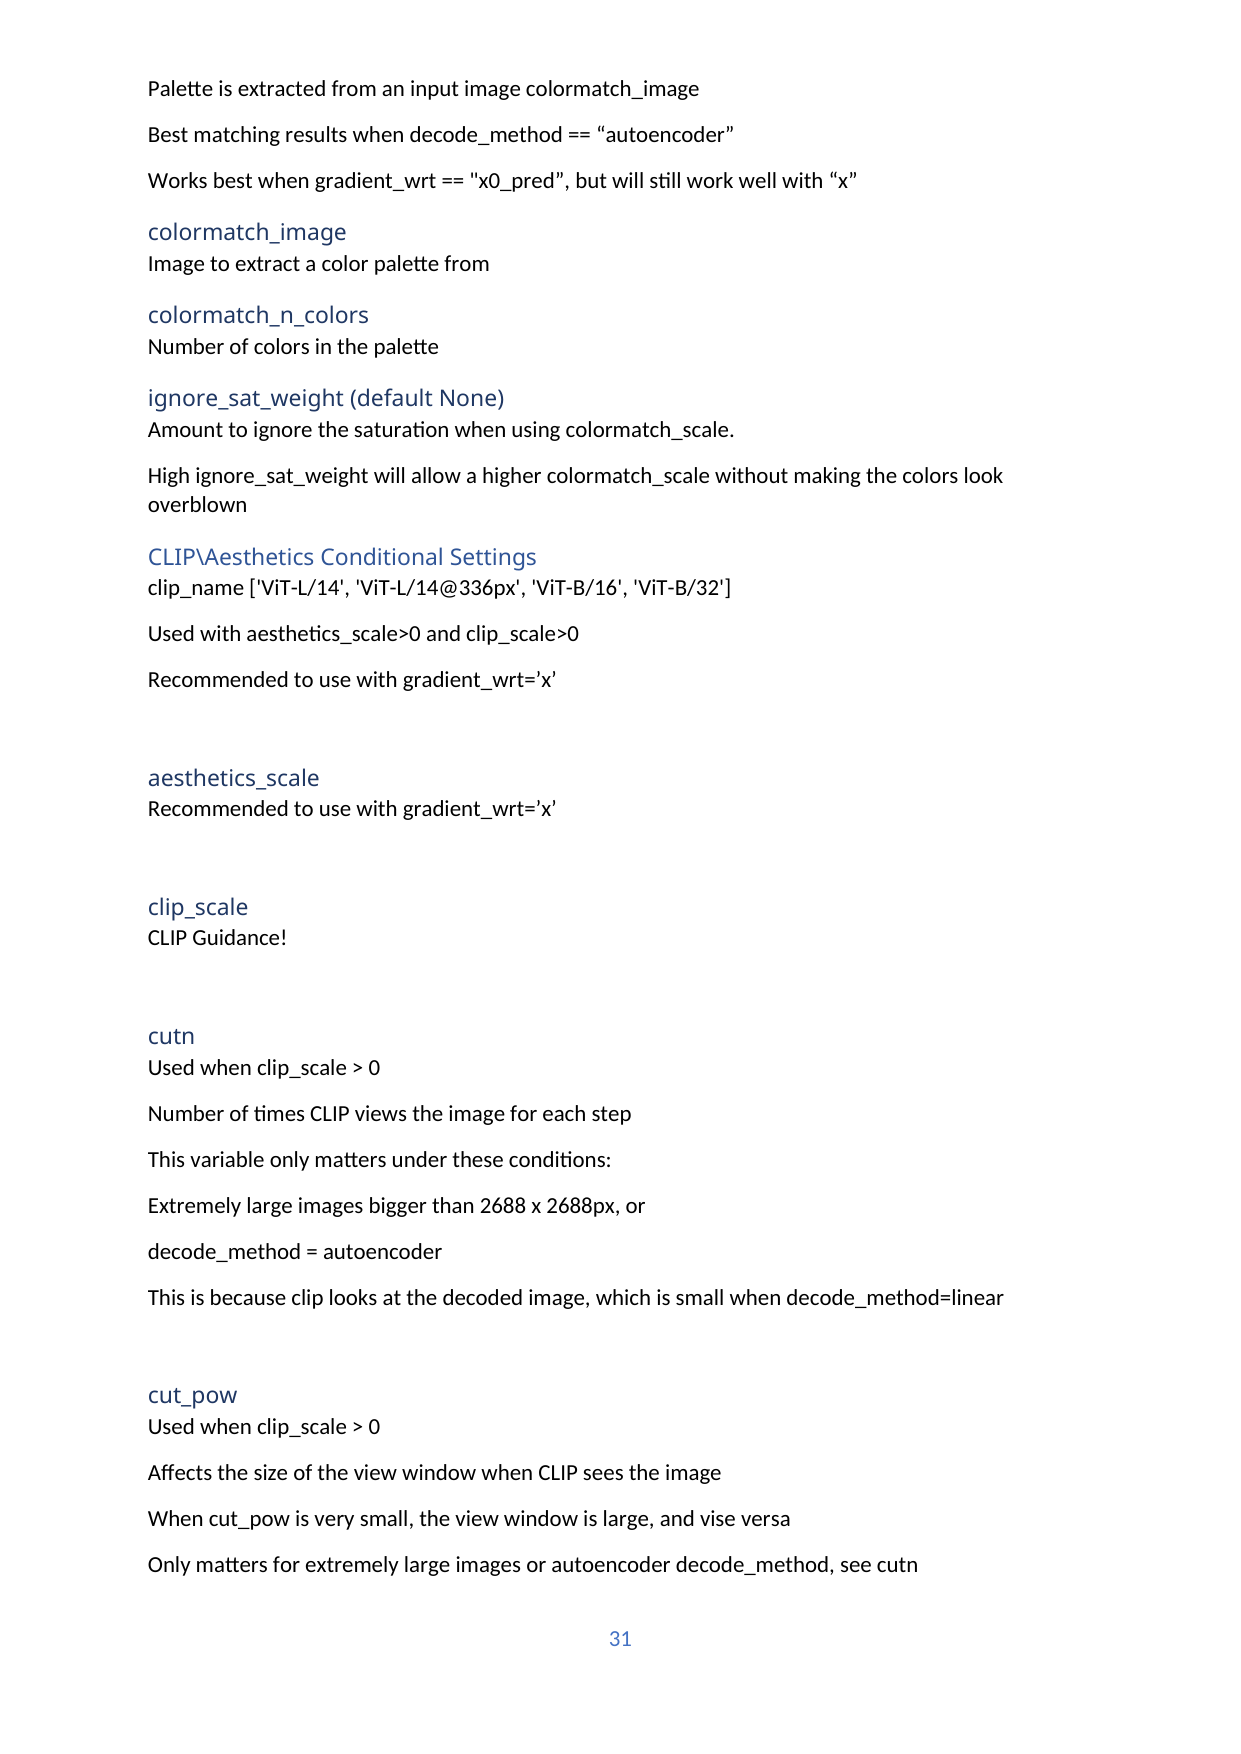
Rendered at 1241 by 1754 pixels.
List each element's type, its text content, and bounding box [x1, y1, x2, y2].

subtitle clip_scale [148, 891, 1093, 922]
text Amount to ignore the saturation when using colormatch_scale. [148, 415, 1093, 443]
text decode_method = autoencoder [148, 1237, 1093, 1265]
text Palette is extracted from an input image colormatch_image [148, 74, 1093, 102]
subtitle cut_pow [148, 1379, 1093, 1410]
text Used with aesthetics_scale>0 and clip_scale>0 [148, 619, 1093, 647]
subtitle colormatch_image [148, 216, 1093, 247]
text Only matters for extremely large images or autoencoder decode_method, see cutn [148, 1550, 1093, 1578]
text This is because clip looks at the decoded image, which is small when decode_method=linear [148, 1283, 1093, 1311]
text When cut_pow is very small, the view window is large, and vise versa [148, 1504, 1093, 1532]
text Recommended to use with gradient_wrt=’x’ [148, 794, 1093, 822]
text CLIP Guidance! [148, 923, 1093, 952]
text Extremely large images bigger than 2688 x 2688px, or [148, 1191, 1093, 1219]
text Used when clip_scale > 0 [148, 1053, 1093, 1081]
text This variable only matters under these conditions: [148, 1145, 1093, 1173]
subtitle cutn [148, 1020, 1093, 1051]
subtitle ignore_sat_weight (default None) [148, 382, 1093, 413]
text Used when clip_scale > 0 [148, 1412, 1093, 1440]
text Recommended to use with gradient_wrt=’x’ [148, 665, 1093, 693]
text Affects the size of the view window when CLIP sees the image [148, 1458, 1093, 1486]
text Image to extract a color palette from [148, 249, 1093, 277]
subtitle CLIP\Aesthetics Conditional Settings [148, 541, 1093, 572]
text Number of colors in the palette [148, 332, 1093, 360]
text Works best when gradient_wrt == "x0_pred”, but will still work well with “x” [148, 166, 1093, 194]
text clip_name ['ViT-L/14', 'ViT-L/14@336px', 'ViT-B/16', 'ViT-B/32'] [148, 573, 1093, 601]
subtitle aesthetics_scale [148, 762, 1093, 793]
subtitle colormatch_n_colors [148, 299, 1093, 330]
text Number of times CLIP views the image for each step [148, 1099, 1093, 1127]
text Best matching results when decode_method == “autoencoder” [148, 120, 1093, 148]
text High ignore_sat_weight will allow a higher colormatch_scale without making the colors look overblown [148, 461, 1093, 518]
